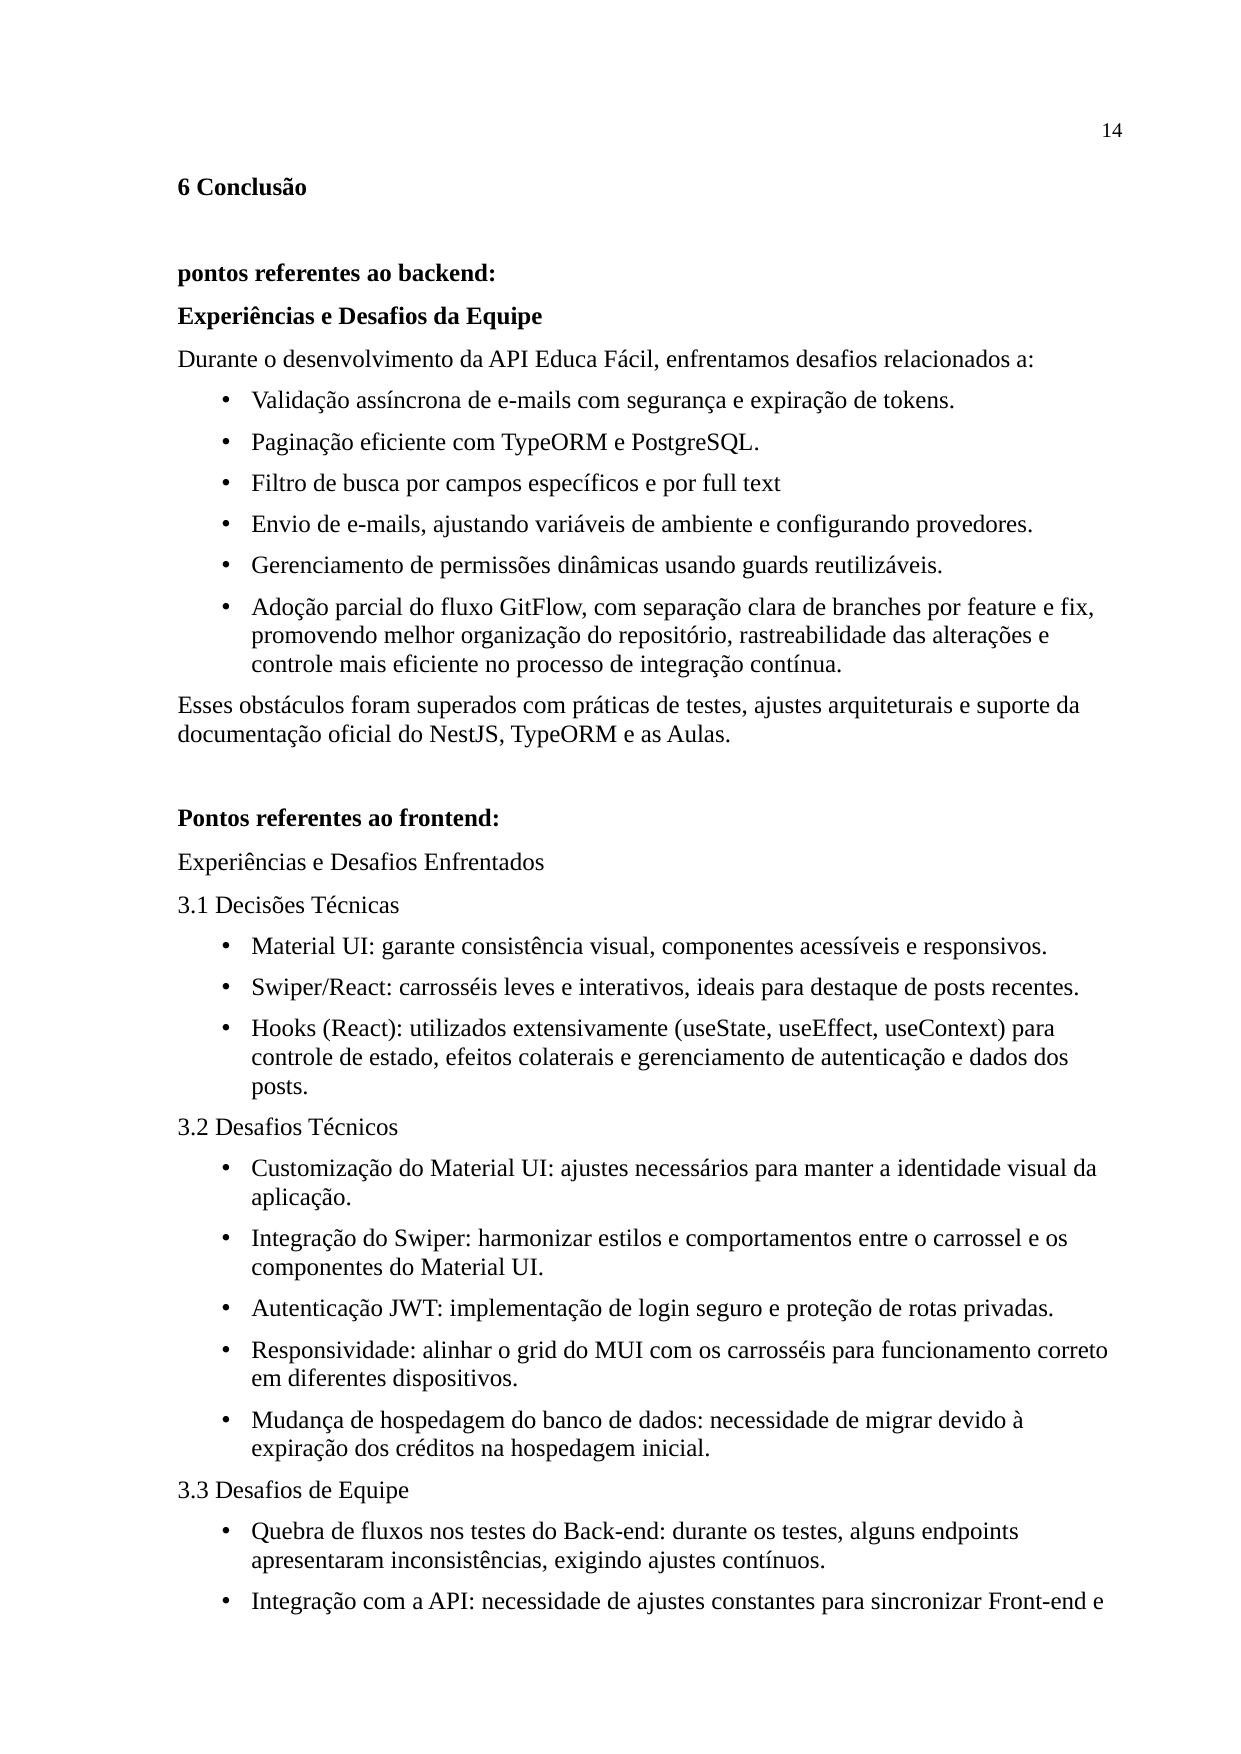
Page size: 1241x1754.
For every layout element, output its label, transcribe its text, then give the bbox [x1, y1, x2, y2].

text pontos referentes ao backend: Experiências e Desafios da Equipe [177, 258, 1122, 330]
list Envio de e-mails, ajustando variáveis de ambiente e configurando provedores. [222, 509, 1122, 538]
list Swiper/React: carrosséis leves e interativos, ideais para destaque de posts recentes. [222, 972, 1122, 1001]
list Material UI: garante consistência visual, componentes acessíveis e responsivos. [222, 931, 1122, 960]
list Validação assíncrona de e-mails com segurança e expiração de tokens. [222, 385, 1122, 414]
list Paginação eficiente com TypeORM e PostgreSQL. [222, 427, 1122, 455]
list Filtro de busca por campos específicos e por full text [222, 468, 1122, 497]
text 3.1 Decisões Técnicas [177, 890, 1122, 918]
text Durante o desenvolvimento da API Educa Fácil, enfrentamos desafios relacionados a: [177, 344, 1122, 373]
text 3.2 Desafios Técnicos [177, 1112, 1122, 1141]
list Adoção parcial do fluxo GitFlow, com separação clara de branches por feature e fix, promovendo melhor organização do repositório, rastreabilidade das alterações e controle mais eficiente no processo de integração contínua. [222, 592, 1122, 678]
list Integração do Swiper: harmonizar estilos e comportamentos entre o carrossel e os componentes do Material UI. [222, 1223, 1122, 1281]
list Mudança de hospedagem do banco de dados: necessidade de migrar devido à expiração dos créditos na hospedagem inicial. [222, 1405, 1122, 1462]
list Integração com a API: necessidade de ajustes constantes para sincronizar Front-end e [222, 1586, 1122, 1615]
text Pontos referentes ao frontend: Experiências e Desafios Enfrentados [177, 803, 1122, 875]
list Gerenciamento de permissões dinâmicas usando guards reutilizáveis. [222, 550, 1122, 579]
text 3.3 Desafios de Equipe [177, 1475, 1122, 1503]
list Quebra de fluxos nos testes do Back-end: durante os testes, alguns endpoints apresentaram inconsistências, exigindo ajustes contínuos. [222, 1516, 1122, 1573]
list Responsividade: alinhar o grid do MUI com os carrosséis para funcionamento correto em diferentes dispositivos. [222, 1335, 1122, 1392]
list Customização do Material UI: ajustes necessários para manter a identidade visual da aplicação. [222, 1153, 1122, 1211]
list Hooks (React): utilizados extensivamente (useState, useEffect, useContext) para controle de estado, efeitos colaterais e gerenciamento de autenticação e dados dos posts. [222, 1013, 1122, 1100]
text Esses obstáculos foram superados com práticas de testes, ajustes arquiteturais e suporte da documentação oficial do NestJS, TypeORM e as Aulas. [177, 690, 1122, 748]
list Autenticação JWT: implementação de login seguro e proteção de rotas privadas. [222, 1293, 1122, 1322]
text 6 Conclusão [177, 172, 1122, 200]
